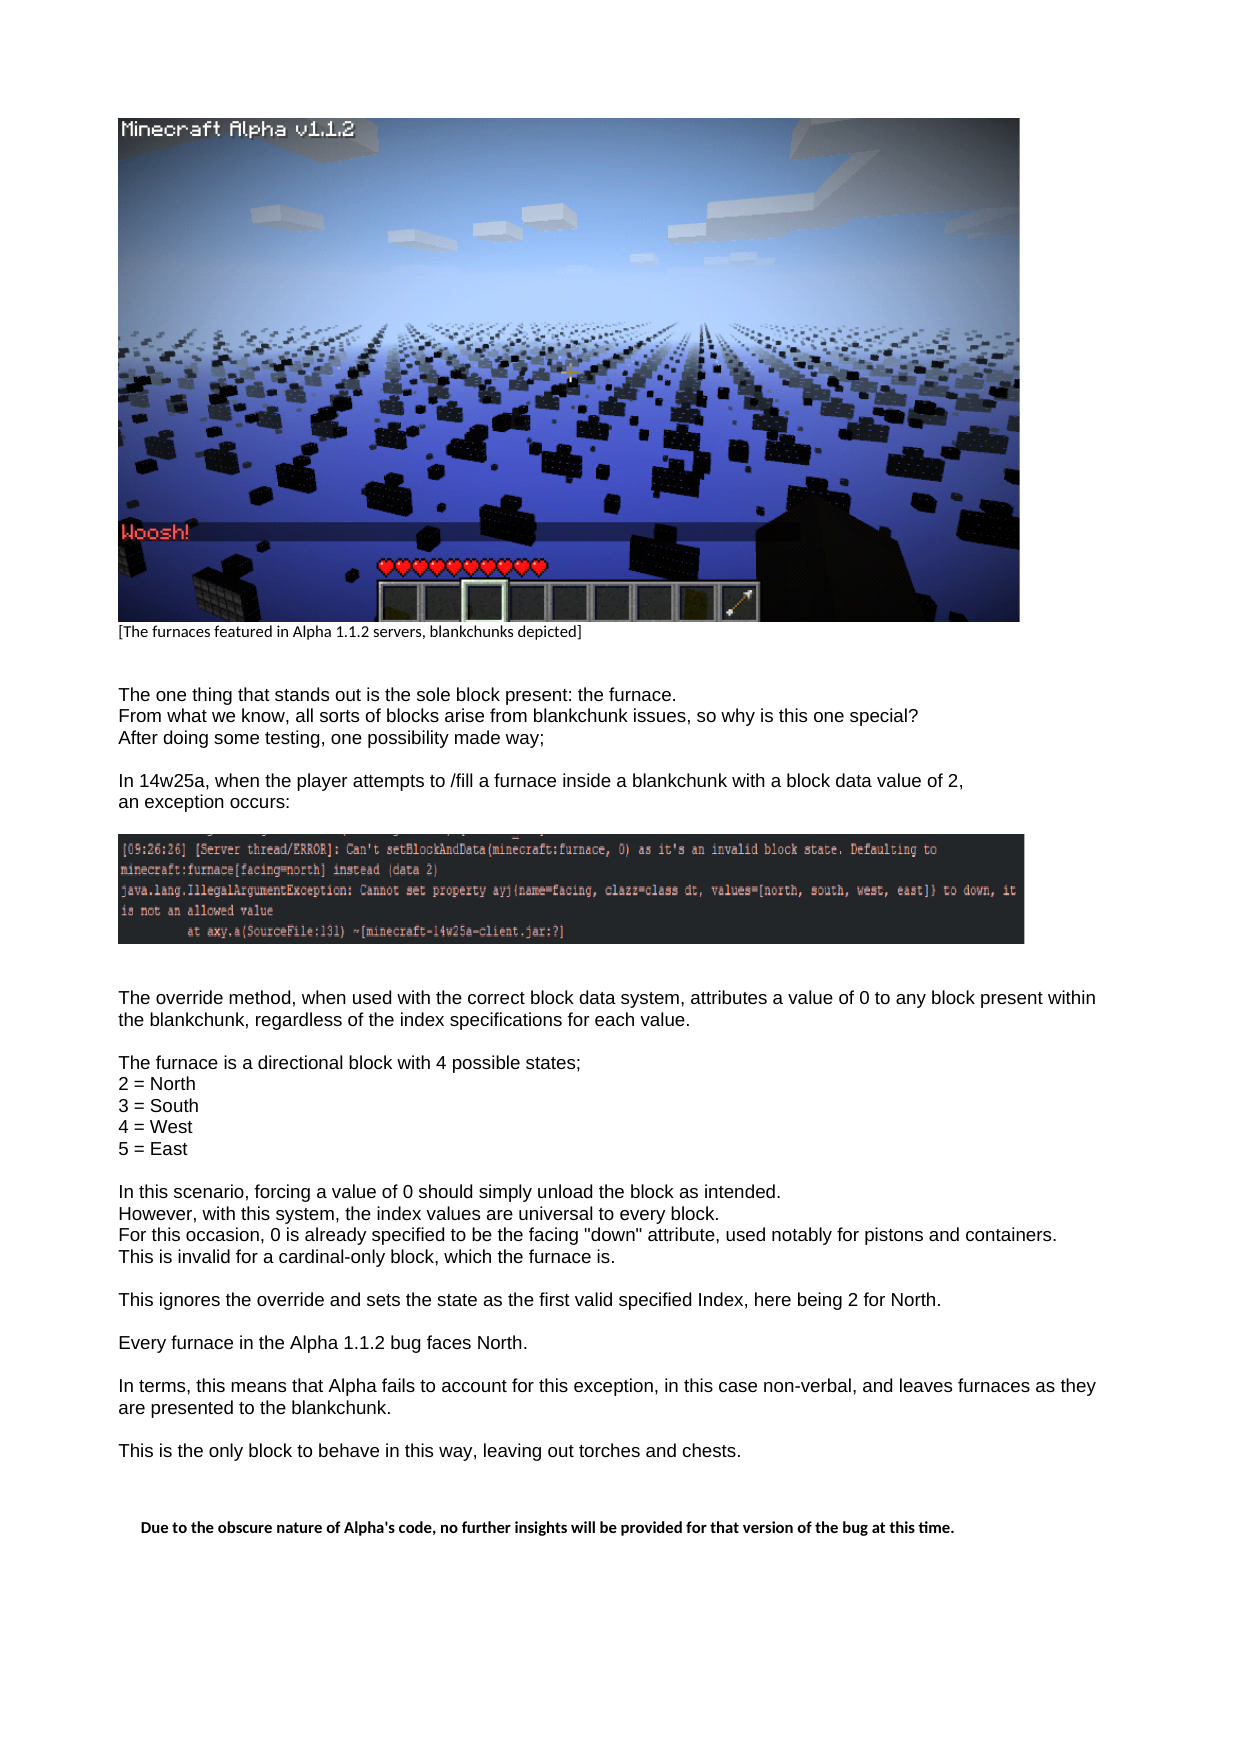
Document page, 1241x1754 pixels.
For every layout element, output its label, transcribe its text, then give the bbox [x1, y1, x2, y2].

text The override method, when used with the correct block data system, attributes a value of 0 to any block present within the blankchunk, regardless of the index specifications for each value. The furnace is a directional block with 4 possible states; 2 = North 3 = South 4 = West 5 = East In this scenario, forcing a value of 0 should simply unload the block as intended. However, with this system, the index values are universal to every block. For this occasion, 0 is already specified to be the facing "down" attribute, used notably for pistons and containers. This is invalid for a cardinal-only block, which the furnace is. This ignores the override and sets the state as the first valid specified Index, here being 2 for North. Every furnace in the Alpha 1.1.2 bug faces North. In terms, this means that Alpha fails to account for this exception, in this case non-verbal, and leaves furnaces as they are presented to the blankchunk. This is the only block to behave in this way, leaving out torches and chests. [118, 944, 1122, 1517]
text [1020, 118, 1122, 621]
text [118, 1594, 1122, 1622]
text Due to the obscure nature of Alpha's code, no further insights will be provided for that version of the bug at this time. [118, 1517, 1124, 1566]
text [The furnaces featured in Alpha 1.1.2 servers, blankchunks depicted] The one thing that stands out is the sole block present: the furnace. From what we know, all sorts of blocks arise from blankchunk issues, so why is this one special? After doing some testing, one possibility made way; In 14w25a, when the player attempts to /fill a furnace inside a blankchunk with a block data value of 2, an exception occurs: [118, 621, 1122, 944]
